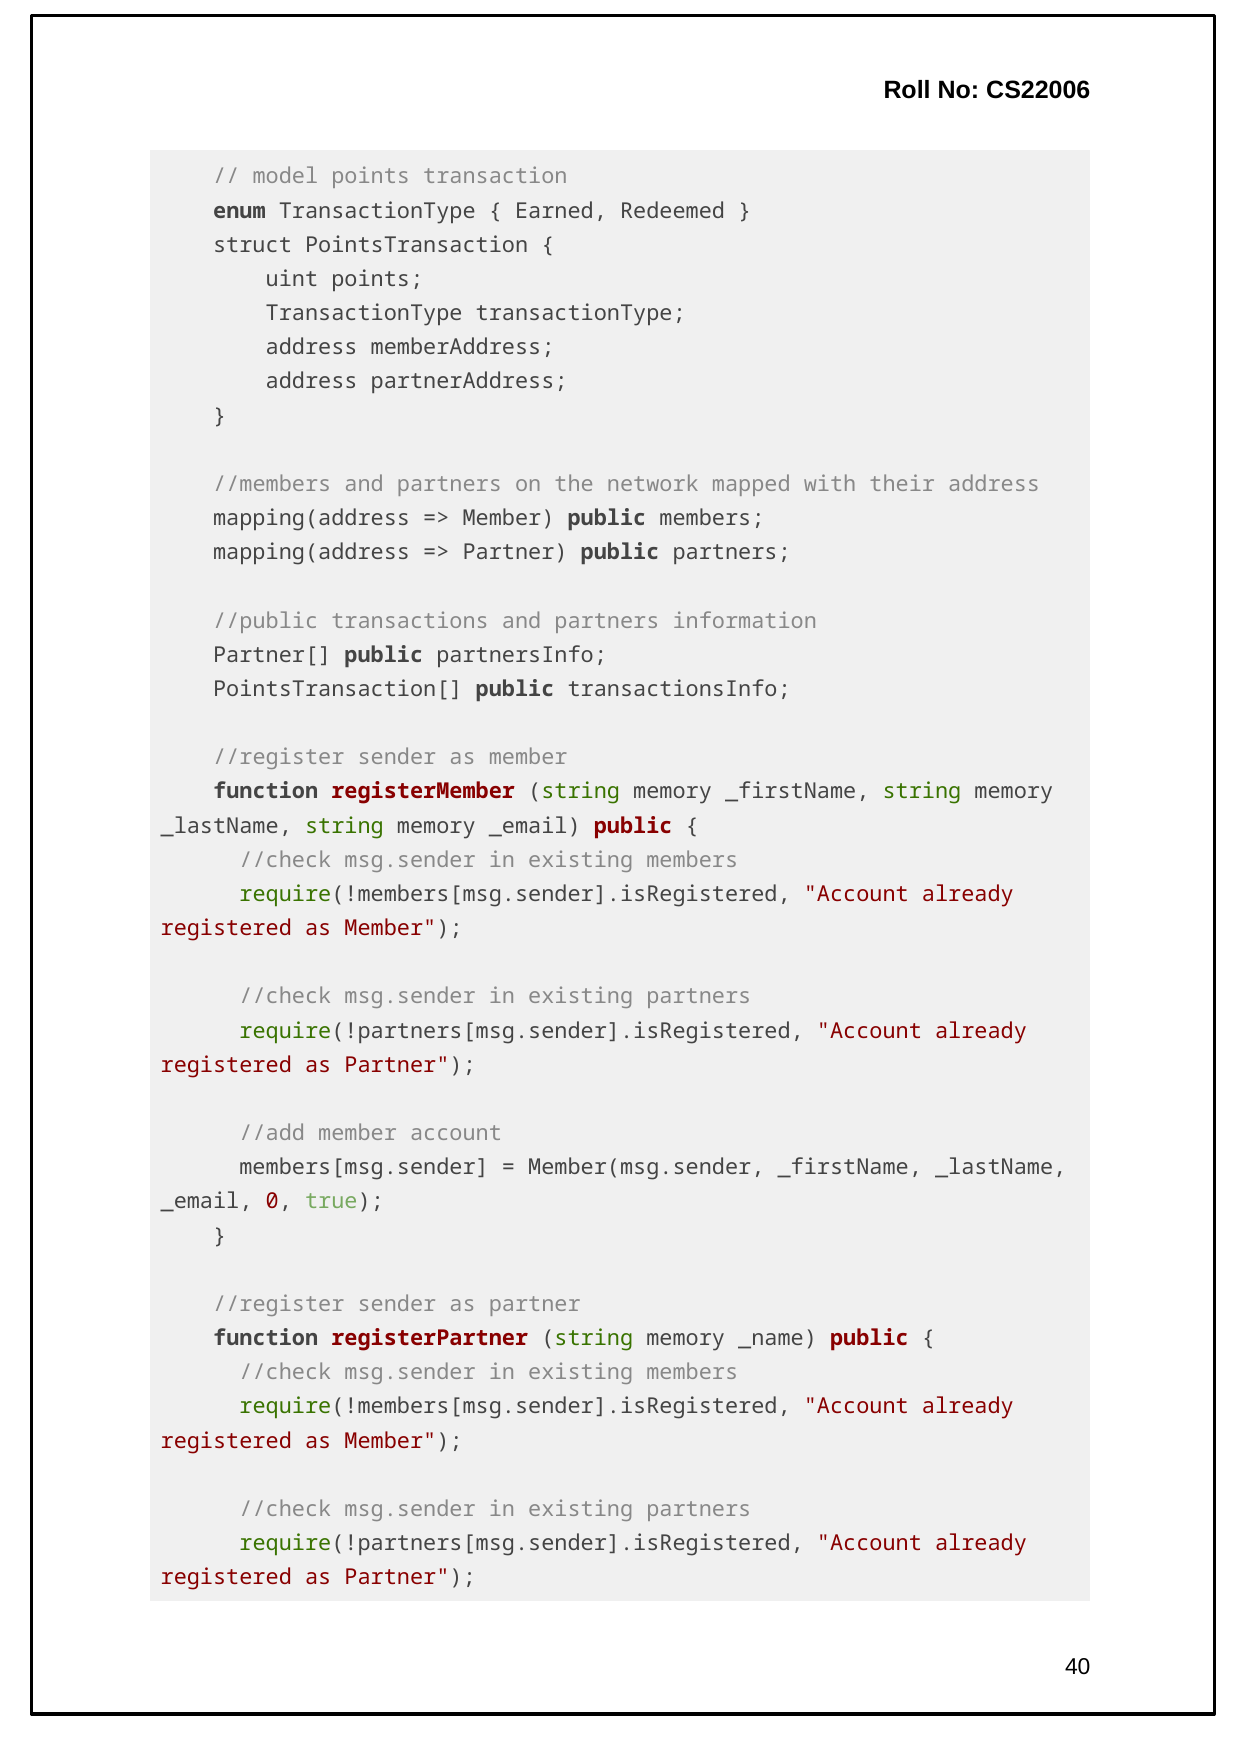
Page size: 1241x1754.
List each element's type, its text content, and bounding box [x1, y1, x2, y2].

table_header // model points transaction enum TransactionType { Earned, Redeemed } struct PointsTransaction { uint points; TransactionType transactionType; address memberAddress; address partnerAddress; } //members and partners on the network mapped with their address mapping(address => Member) public members; mapping(address => Partner) public partners; //public transactions and partners information Partner[] public partnersInfo; PointsTransaction[] public transactionsInfo; //register sender as member function registerMember (string memory _firstName, string memory _lastName, string memory _email) public { //check msg.sender in existing members require(!members[msg.sender].isRegistered, "Account already registered as Member"); //check msg.sender in existing partners require(!partners[msg.sender].isRegistered, "Account already registered as Partner"); //add member account members[msg.sender] = Member(msg.sender, _firstName, _lastName, _email, 0, true); } //register sender as partner function registerPartner (string memory _name) public { //check msg.sender in existing members require(!members[msg.sender].isRegistered, "Account already registered as Member"); //check msg.sender in existing partners require(!partners[msg.sender].isRegistered, "Account already registered as Partner"); [150, 150, 1090, 1601]
